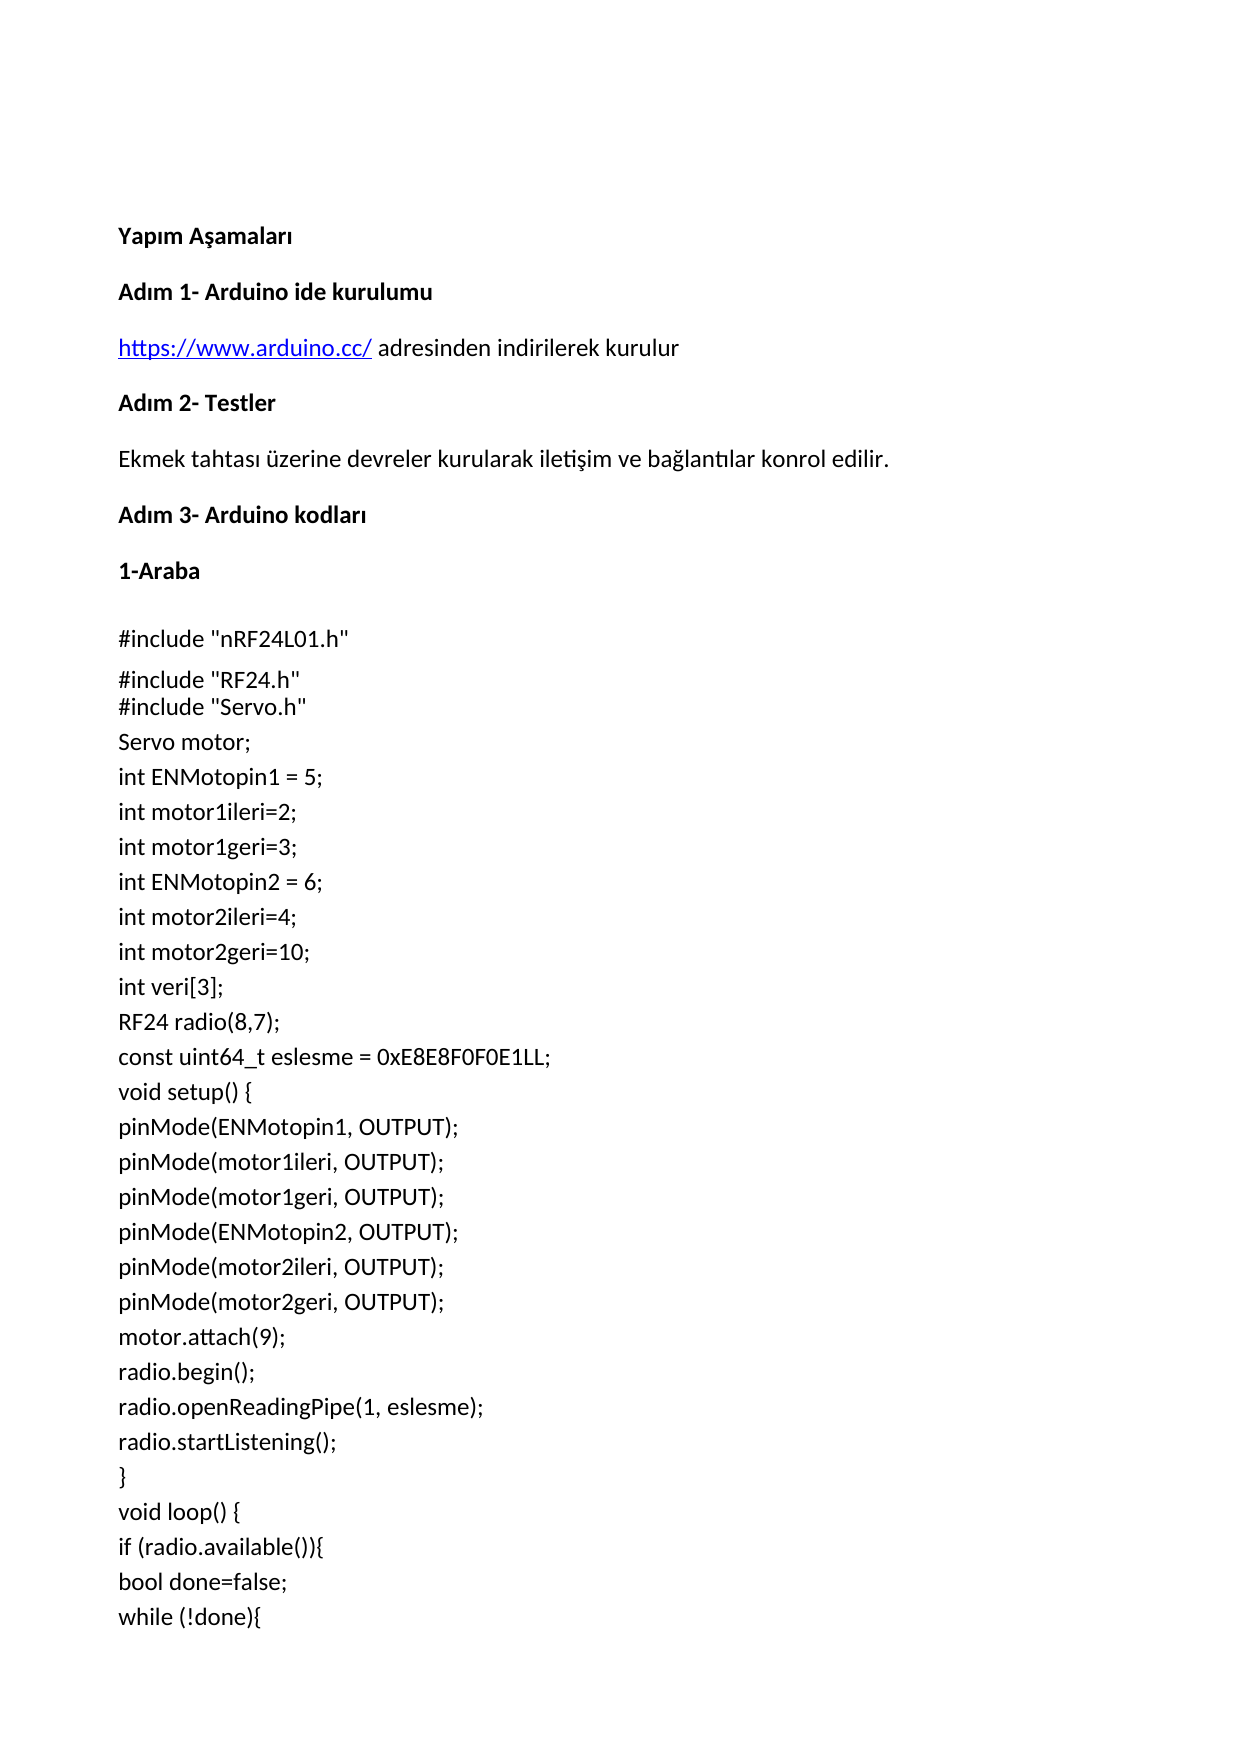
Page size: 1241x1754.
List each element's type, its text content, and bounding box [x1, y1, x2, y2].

text if (radio.available()){ [118, 1531, 1122, 1562]
text pinMode(motor1geri, OUTPUT); [118, 1181, 1122, 1212]
text pinMode(motor1ileri, OUTPUT); [118, 1146, 1122, 1177]
text motor.attach(9); [118, 1321, 1122, 1352]
text Adım 1- Arduino ide kurulumu [118, 276, 1122, 306]
text int ENMotopin2 = 6; [118, 866, 1122, 897]
text https://www.arduino.cc/ adresinden indirilerek kurulur [118, 332, 1122, 362]
text RF24 radio(8,7); [118, 1006, 1122, 1037]
text #include "nRF24L01.h" [118, 636, 1122, 651]
text int motor2geri=10; [118, 936, 1122, 967]
text bool done=false; [118, 1566, 1122, 1597]
text void loop() { [118, 1496, 1122, 1527]
text 1-Araba [118, 555, 1122, 586]
text Adım 3- Arduino kodları [118, 499, 1122, 530]
text int veri[3]; [118, 971, 1122, 1002]
text int motor2ileri=4; [118, 901, 1122, 932]
text pinMode(motor2ileri, OUTPUT); [118, 1251, 1122, 1282]
text radio.startListening(); [118, 1426, 1122, 1457]
text const uint64_t eslesme = 0xE8E8F0F0E1LL; [118, 1041, 1122, 1072]
text } [118, 1461, 1122, 1492]
text while (!done){ [118, 1601, 1122, 1632]
text Ekmek tahtası üzerine devreler kurularak iletişim ve bağlantılar konrol edilir. [118, 443, 1122, 474]
text pinMode(ENMotopin1, OUTPUT); [118, 1111, 1122, 1142]
text Adım 2- Testler [118, 387, 1122, 418]
text Servo motor; [118, 726, 1122, 757]
text radio.begin(); [118, 1356, 1122, 1387]
text radio.openReadingPipe(1, eslesme); [118, 1391, 1122, 1422]
text pinMode(ENMotopin2, OUTPUT); [118, 1216, 1122, 1247]
text #include "Servo.h" [118, 691, 1122, 722]
text pinMode(motor2geri, OUTPUT); [118, 1286, 1122, 1317]
text int motor1ileri=2; [118, 796, 1122, 827]
text int motor1geri=3; [118, 831, 1122, 862]
text void setup() { [118, 1076, 1122, 1107]
text #include "RF24.h" [118, 676, 1122, 691]
text int ENMotopin1 = 5; [118, 761, 1122, 792]
text Yapım Aşamaları [118, 220, 1122, 251]
